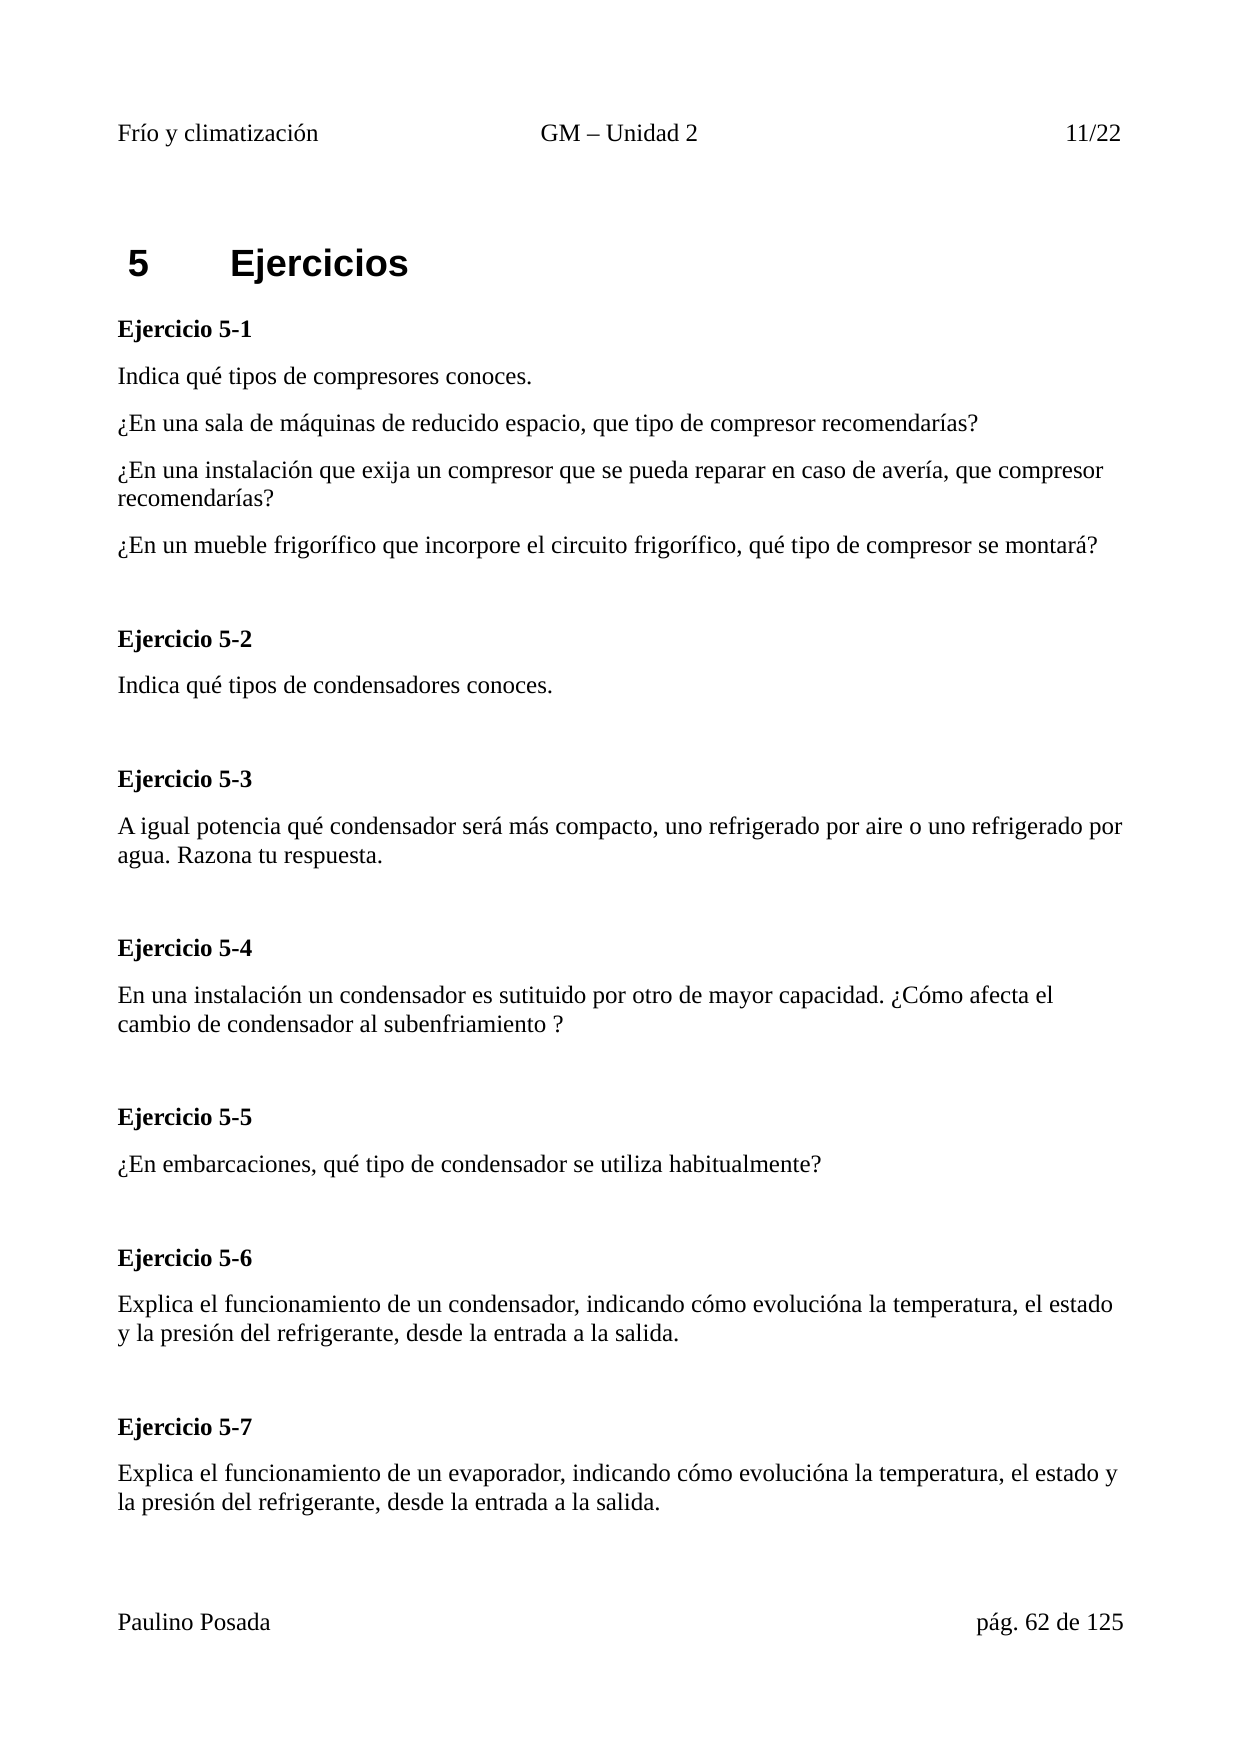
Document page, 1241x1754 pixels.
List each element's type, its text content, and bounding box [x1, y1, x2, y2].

text Explica el funcionamiento de un condensador, indicando cómo evolucióna la temperatura, el estado y la presión del refrigerante, desde la entrada a la salida. [117, 1289, 1123, 1347]
text ¿En embarcaciones, qué tipo de condensador se utiliza habitualmente? [117, 1149, 1123, 1178]
subtitle Ejercicios [117, 240, 1123, 284]
text Ejercicio 5-4 [117, 933, 1123, 962]
text ¿En un mueble frigorífico que incorpore el circuito frigorífico, qué tipo de compresor se montará? [117, 530, 1123, 559]
text Ejercicio 5-2 [117, 624, 1123, 653]
text ¿En una instalación que exija un compresor que se pueda reparar en caso de avería, que compresor recomendarías? [117, 455, 1123, 512]
text A igual potencia qué condensador será más compacto, uno refrigerado por aire o uno refrigerado por agua. Razona tu respuesta. [117, 811, 1123, 868]
text Ejercicio 5-1 [117, 314, 1123, 343]
text Ejercicio 5-3 [117, 764, 1123, 793]
text Explica el funcionamiento de un evaporador, indicando cómo evolucióna la temperatura, el estado y la presión del refrigerante, desde la entrada a la salida. [117, 1458, 1123, 1516]
text Ejercicio 5-6 [117, 1243, 1123, 1271]
text Indica qué tipos de compresores conoces. [117, 361, 1123, 390]
text Ejercicio 5-5 [117, 1102, 1123, 1131]
text En una instalación un condensador es sutituido por otro de mayor capacidad. ¿Cómo afecta el cambio de condensador al subenfriamiento ? [117, 980, 1123, 1037]
text ¿En una sala de máquinas de reducido espacio, que tipo de compresor recomendarías? [117, 408, 1123, 437]
text Ejercicio 5-7 [117, 1412, 1123, 1440]
text Indica qué tipos de condensadores conoces. [117, 671, 1123, 699]
